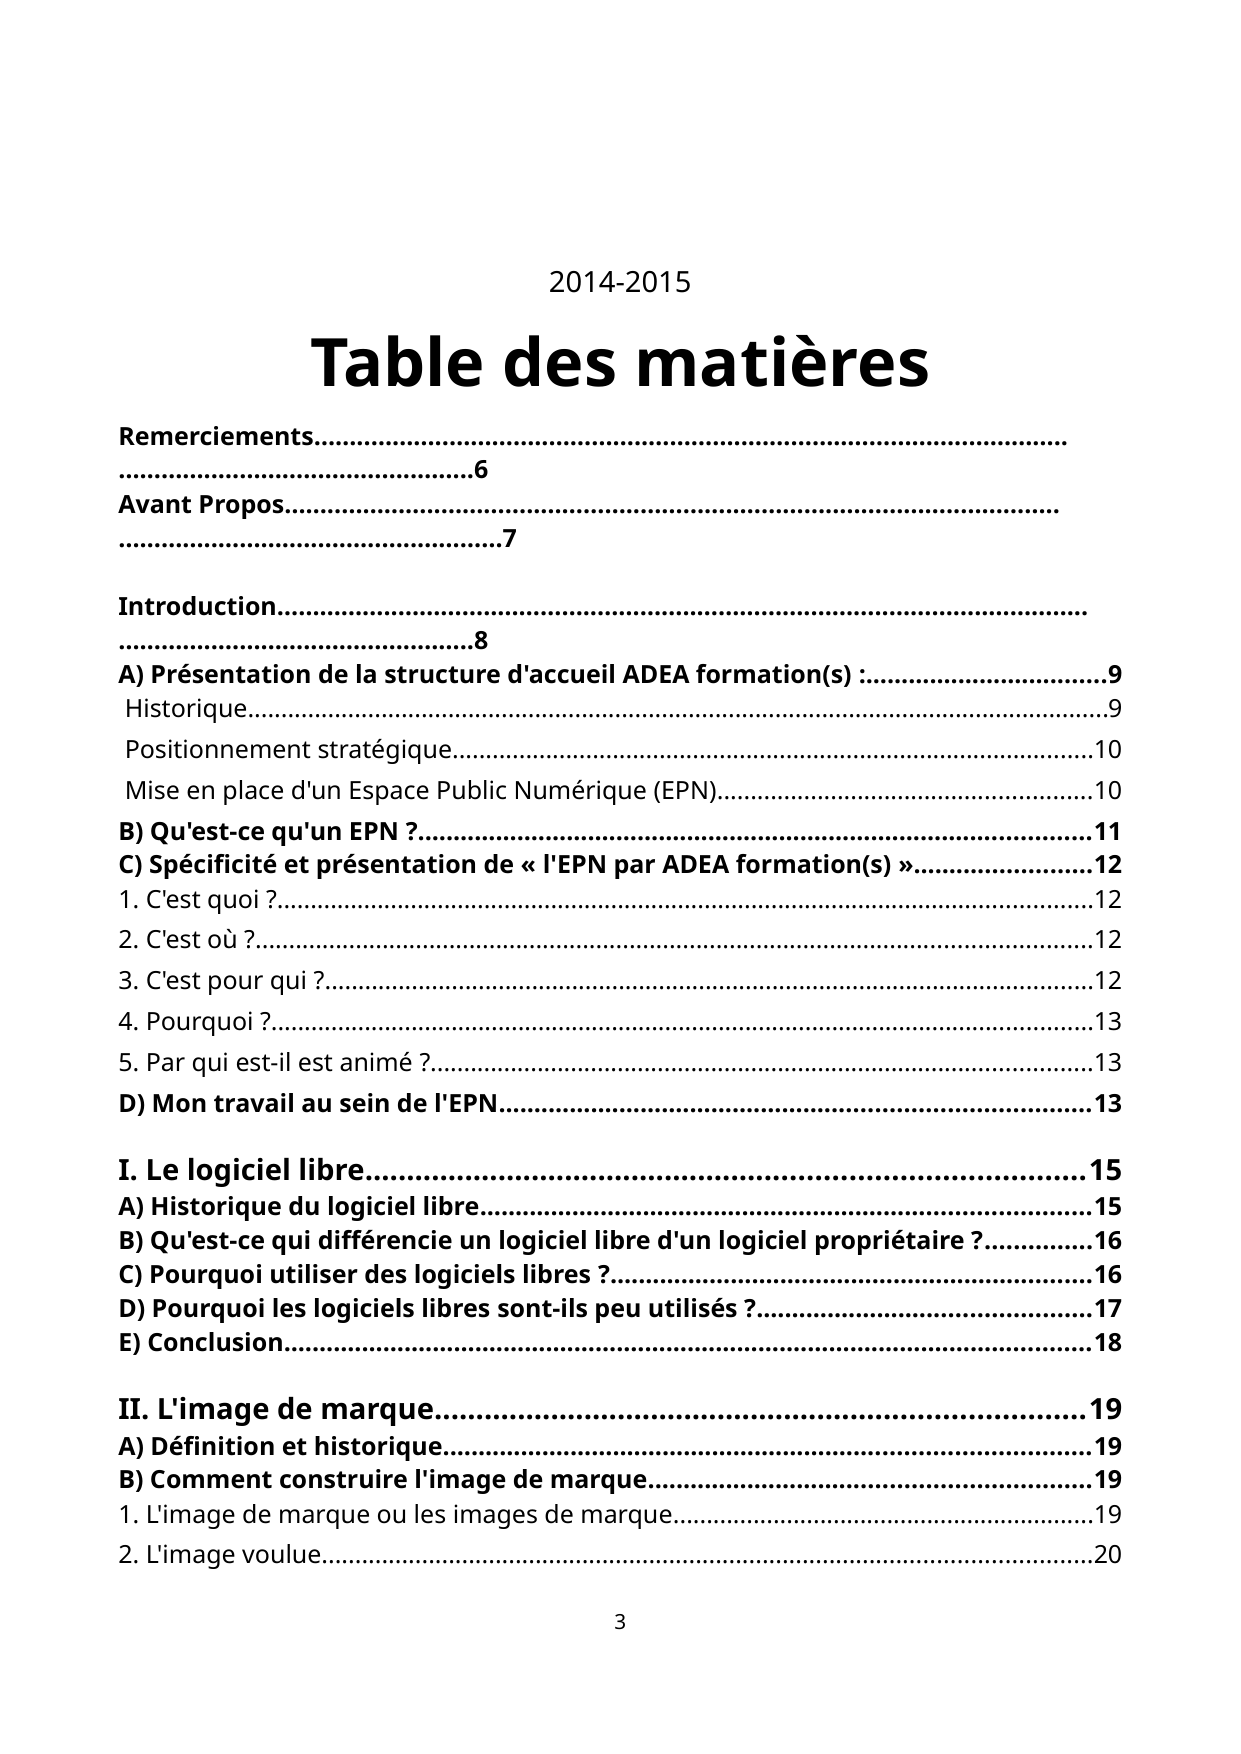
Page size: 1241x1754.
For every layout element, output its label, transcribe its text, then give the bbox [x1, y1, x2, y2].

text B) Qu'est-ce qui différencie un logiciel libre d'un logiciel propriétaire ? 16 [118, 1223, 1122, 1257]
subtitle Table des matières [118, 315, 1122, 406]
text Historique 9 [118, 691, 1122, 725]
text 4. Pourquoi ? 13 [118, 1004, 1122, 1038]
text E) Conclusion 18 [118, 1325, 1122, 1359]
text 1. L'image de marque ou les images de marque 19 [118, 1496, 1122, 1530]
text Positionnement stratégique 10 [118, 731, 1122, 766]
text Mise en place d'un Espace Public Numérique (EPN) 10 [118, 772, 1122, 806]
text 3. C'est pour qui ? 12 [118, 963, 1122, 997]
text Remerciements……..………..…………..…………..…………..…………..……………..…………..…………..…………..…………..……..6 [118, 418, 1122, 486]
text C) Spécificité et présentation de « l'EPN par ADEA formation(s) » 12 [118, 847, 1122, 881]
text A) Définition et historique 19 [118, 1428, 1122, 1462]
text D) Pourquoi les logiciels libres sont-ils peu utilisés ? 17 [118, 1291, 1122, 1325]
text 5. Par qui est-il est animé ? 13 [118, 1044, 1122, 1079]
text II. L'image de marque 19 [118, 1388, 1122, 1428]
text Avant Propos……..…………..…………..…………..…………..…………..……………..…………..…………..…………..…………..…………7 [118, 486, 1122, 554]
text 2014-2015 [118, 261, 1122, 301]
text Introduction……………..…………..…………..…………..…………….………..…………..…………..…………..…………..…………..……..8 [118, 588, 1122, 657]
text D) Mon travail au sein de l'EPN 13 [118, 1085, 1122, 1119]
text A) Historique du logiciel libre 15 [118, 1189, 1122, 1223]
text A) Présentation de la structure d'accueil ADEA formation(s) : 9 [118, 657, 1122, 691]
text 2. C'est où ? 12 [118, 922, 1122, 956]
text I. Le logiciel libre 15 [118, 1149, 1122, 1189]
text 1. C'est quoi ? 12 [118, 881, 1122, 915]
text 2. L'image voulue 20 [118, 1537, 1122, 1571]
text B) Comment construire l'image de marque 19 [118, 1462, 1122, 1496]
text C) Pourquoi utiliser des logiciels libres ? 16 [118, 1257, 1122, 1291]
text B) Qu'est-ce qu'un EPN ? 11 [118, 813, 1122, 847]
